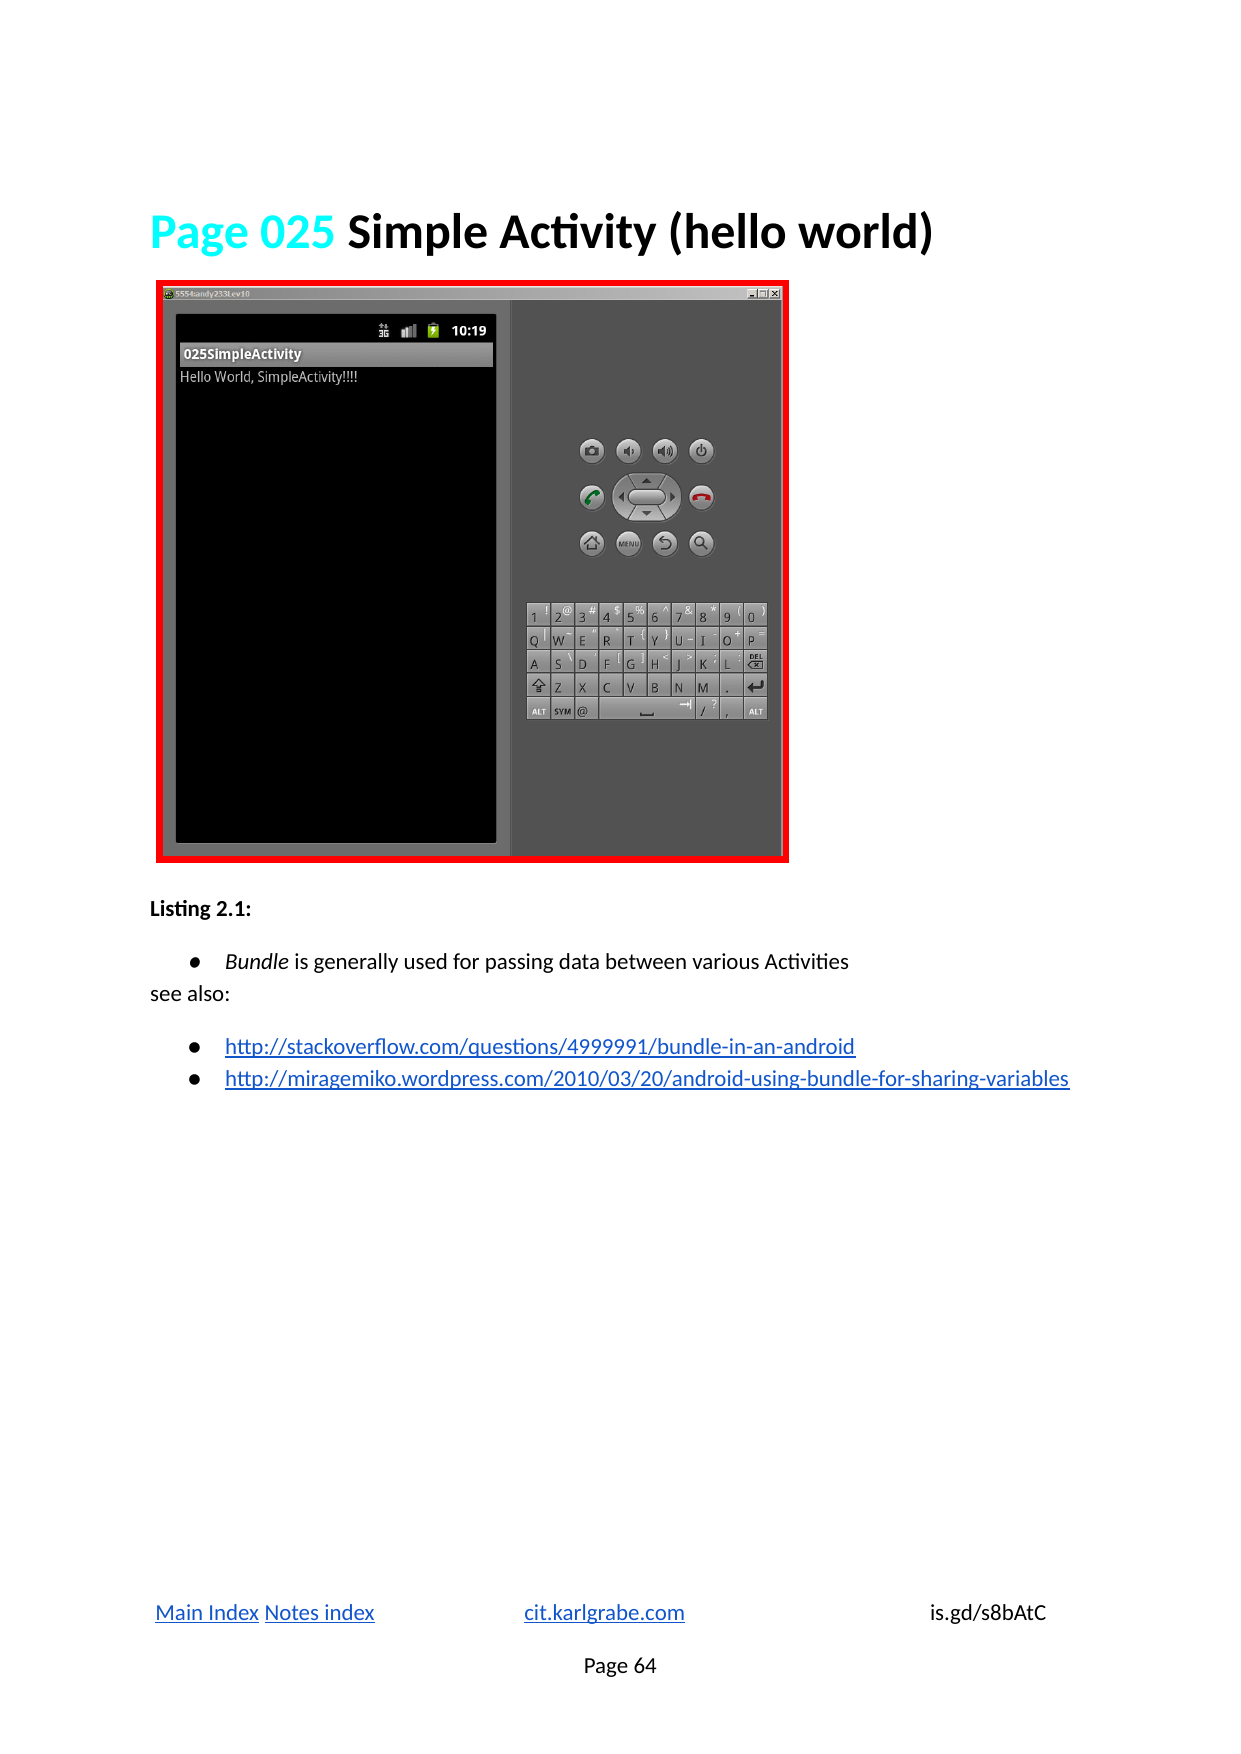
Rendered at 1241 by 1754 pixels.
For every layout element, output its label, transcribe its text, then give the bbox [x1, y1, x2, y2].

list http://stackoverflow.com/questions/4999991/bundle-in-an-android [187, 1032, 1090, 1060]
subtitle Page 025 Simple Activity (hello world) [150, 200, 1090, 261]
list http://miragemiko.wordpress.com/2010/03/20/android-using-bundle-for-sharing-variables [187, 1064, 1090, 1092]
text Listing 2.1: [150, 894, 1090, 922]
picture [163, 286, 783, 856]
text see also: [150, 979, 1090, 1007]
list Bundle is generally used for passing data between various Activities [187, 947, 1090, 975]
